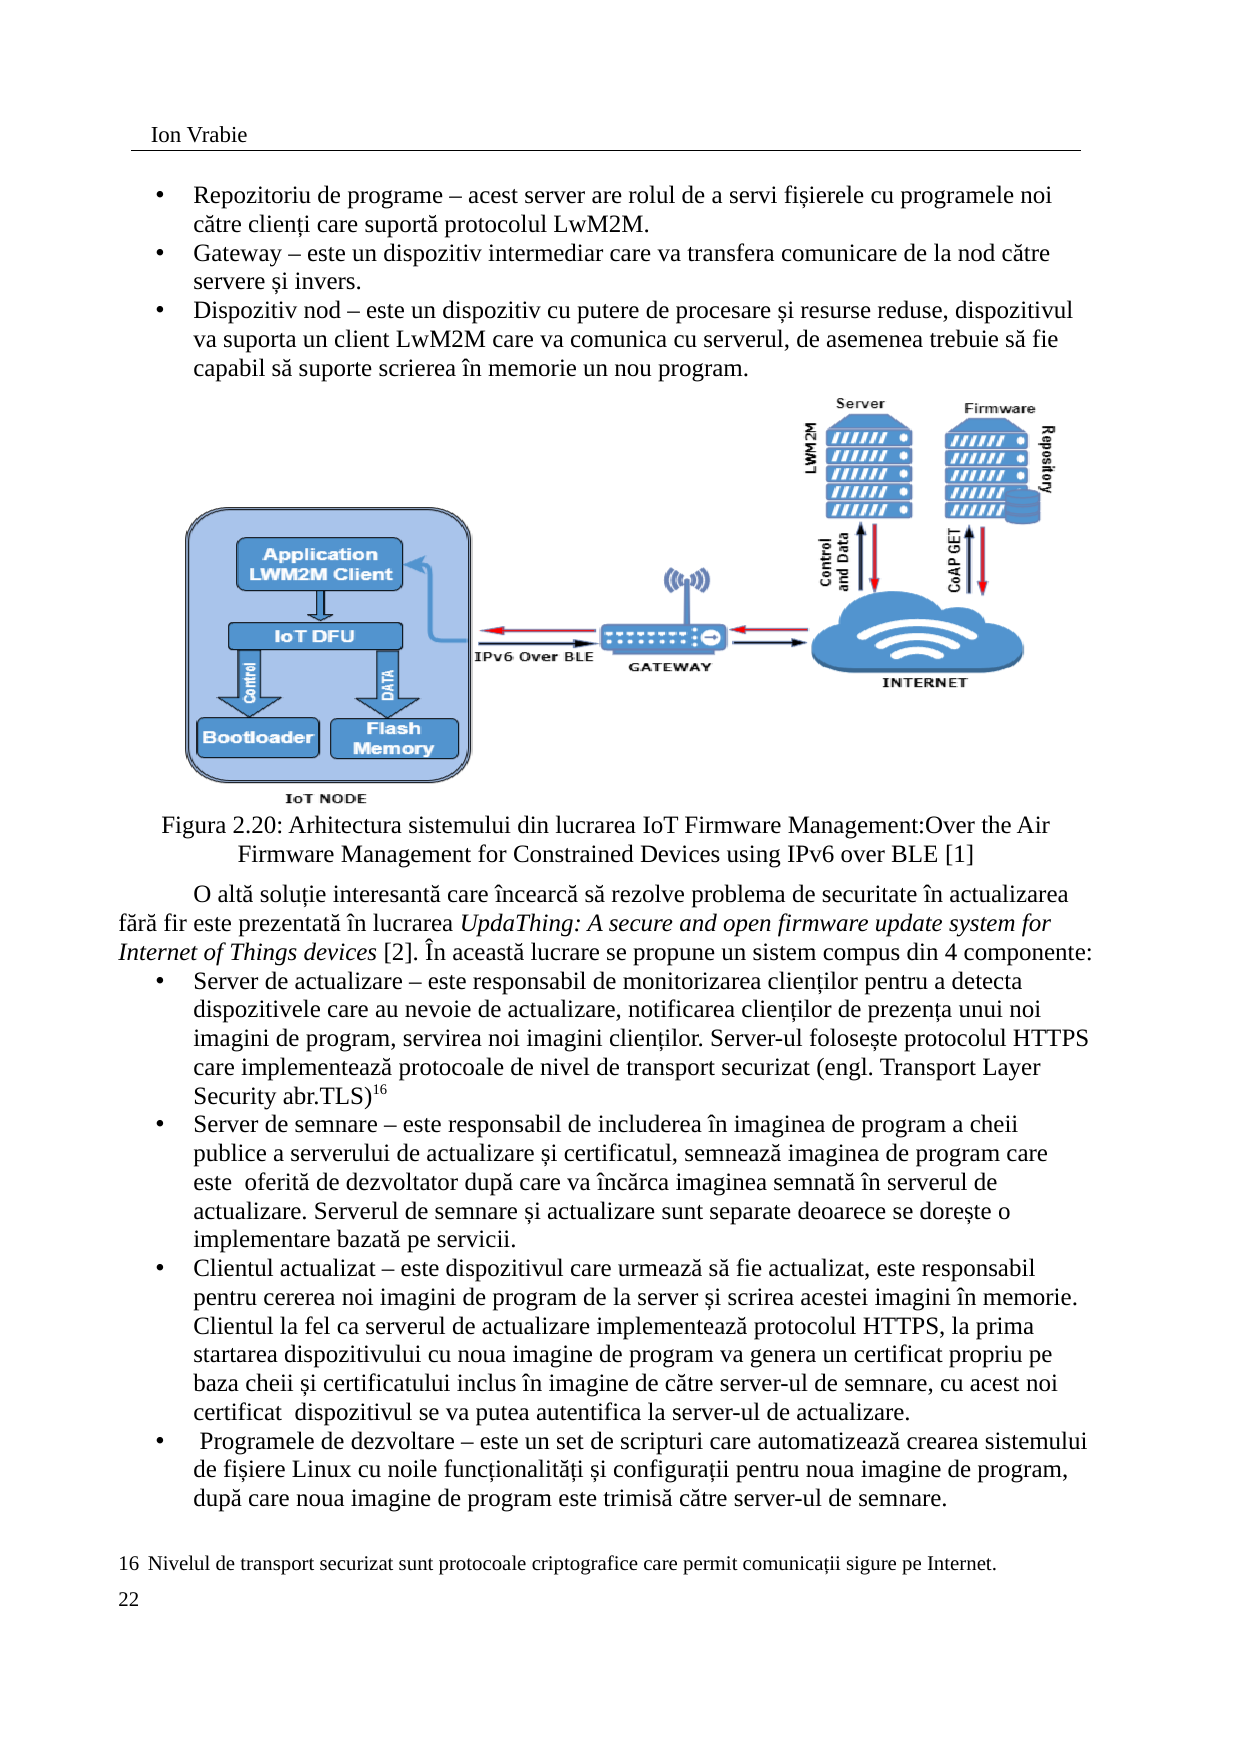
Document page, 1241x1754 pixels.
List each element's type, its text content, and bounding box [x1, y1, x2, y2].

list Server de actualizare – este responsabil de monitorizarea clienților pentru a detecta dispozitivele care au nevoie de actualizare, notificarea clienților de prezența unui noi imagini de program, servirea noi imagini clienților. Server-ul folosește protocolul HTTPS care implementează protocoale de nivel de transport securizat (engl. Transport Layer Security abr.TLS) [156, 966, 1093, 1109]
list Dispozitiv nod – este un dispozitiv cu putere de procesare și resurse reduse, dispozitivul va suporta un client LwM2M care va comunica cu serverul, de asemenea trebuie să fie capabil să suporte scrierea în memorie un nou program. [156, 295, 1093, 381]
text O altă soluție interesantă care încearcă să rezolve problema de securitate în actualizarea fără fir este prezentată în lucrarea UpdaThing: A secure and open firmware update system for Internet of Things devices [2]. În această lucrare se propune un sistem compus din 4 componente: [118, 381, 1093, 966]
list Programele de dezvoltare – este un set de scripturi care automatizează crearea sistemului de fișiere Linux cu noile funcționalități și configurații pentru noua imagine de program, după care noua imagine de program este trimisă către server-ul de semnare. [156, 1426, 1093, 1512]
list Repozitoriu de programe – acest server are rolul de a servi fișierele cu programele noi către clienți care suportă protocolul LwM2M. [156, 180, 1093, 238]
text Figura 2.20: Arhitectura sistemului din lucrarea IoT Firmware Management:Over the Air Firmware Management for Constrained Devices using IPv6 over BLE [1] [137, 805, 1074, 868]
list Nivelul de transport securizat sunt protocoale criptografice care permit comunicații sigure pe Internet. [118, 1551, 1093, 1575]
list Gateway – este un dispozitiv intermediar care va transfera comunicare de la nod către servere și invers. [156, 238, 1093, 295]
list Clientul actualizat – este dispozitivul care urmează să fie actualizat, este responsabil pentru cererea noi imagini de program de la server și scrirea acestei imagini în memorie. Clientul la fel ca serverul de actualizare implementează protocolul HTTPS, la prima startarea dispozitivului cu noua imagine de program va genera un certificat propriu pe baza cheii și certificatului inclus în imagine de către server-ul de semnare, cu acest noi certificat dispozitivul se va putea autentifica la server-ul de actualizare. [156, 1253, 1093, 1426]
picture [136, 393, 1075, 805]
list Server de semnare – este responsabil de includerea în imaginea de program a cheii publice a serverului de actualizare și certificatul, semnează imaginea de program care este oferită de dezvoltator după care va încărca imaginea semnată în serverul de actualizare. Serverul de semnare și actualizare sunt separate deoarece se dorește o implementare bazată pe servicii. [156, 1109, 1093, 1253]
